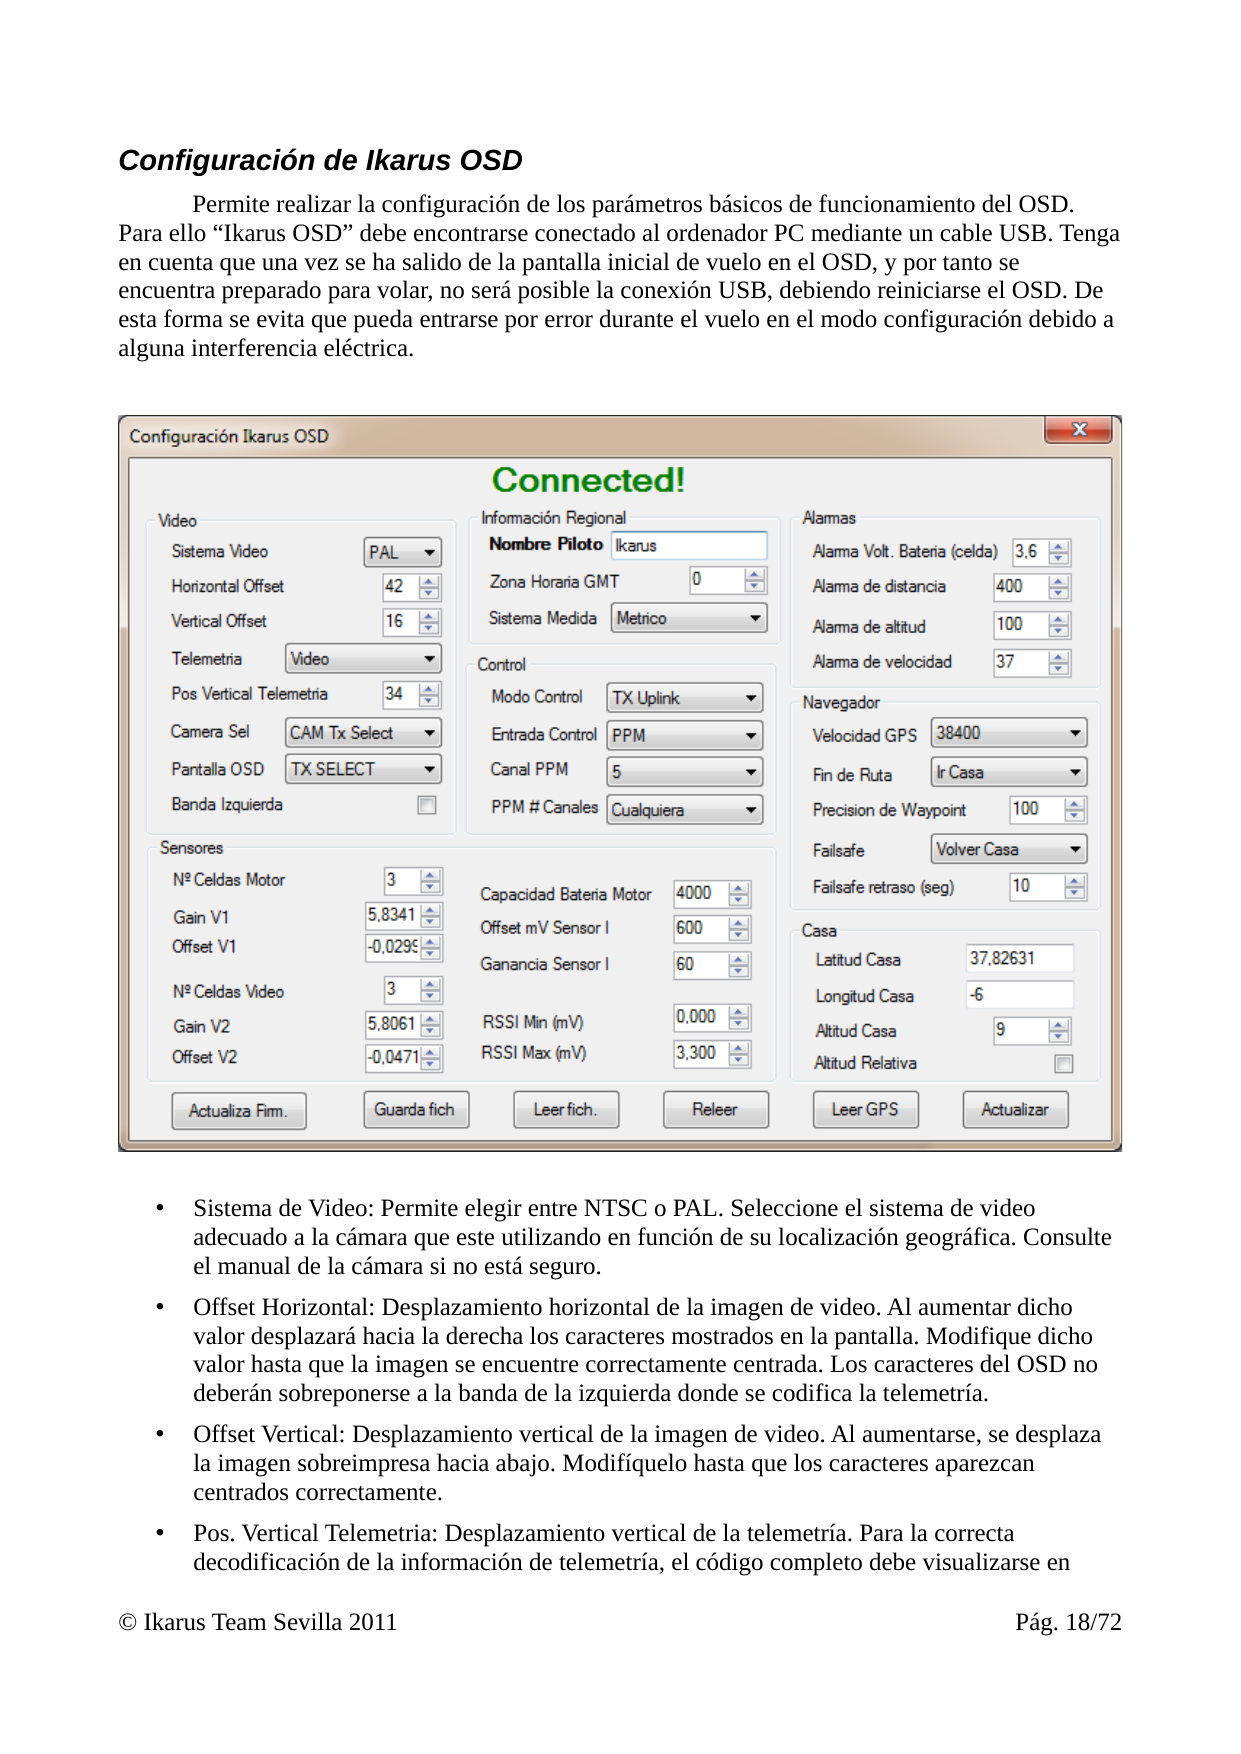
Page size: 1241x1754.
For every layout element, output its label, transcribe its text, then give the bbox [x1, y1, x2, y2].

subtitle Configuración de Ikarus OSD [118, 143, 1122, 177]
list Offset Vertical: Desplazamiento vertical de la imagen de video. Al aumentarse, se desplaza la imagen sobreimpresa hacia abajo. Modifíquelo hasta que los caracteres aparezcan centrados correctamente. [156, 1419, 1122, 1506]
list Sistema de Video: Permite elegir entre NTSC o PAL. Seleccione el sistema de video adecuado a la cámara que este utilizando en función de su localización geográfica. Consulte el manual de la cámara si no está seguro. [156, 1193, 1122, 1279]
text Permite realizar la configuración de los parámetros básicos de funcionamiento del OSD. Para ello “Ikarus OSD” debe encontrarse conectado al ordenador PC mediante un cable USB. Tenga en cuenta que una vez se ha salido de la pantalla inicial de vuelo en el OSD, y por tanto se encuentra preparado para volar, no será posible la conexión USB, debiendo reiniciarse el OSD. De esta forma se evita que pueda entrarse por error durante el vuelo en el modo configuración debido a alguna interferencia eléctrica. [118, 189, 1122, 362]
list Pos. Vertical Telemetria: Desplazamiento vertical de la telemetría. Para la correcta decodificación de la información de telemetría, el código completo debe visualizarse en [156, 1518, 1122, 1576]
picture [118, 415, 1123, 1152]
list Offset Horizontal: Desplazamiento horizontal de la imagen de video. Al aumentar dicho valor desplazará hacia la derecha los caracteres mostrados en la pantalla. Modifique dicho valor hasta que la imagen se encuentre correctamente centrada. Los caracteres del OSD no deberán sobreponerse a la banda de la izquierda donde se codifica la telemetría. [156, 1292, 1122, 1407]
